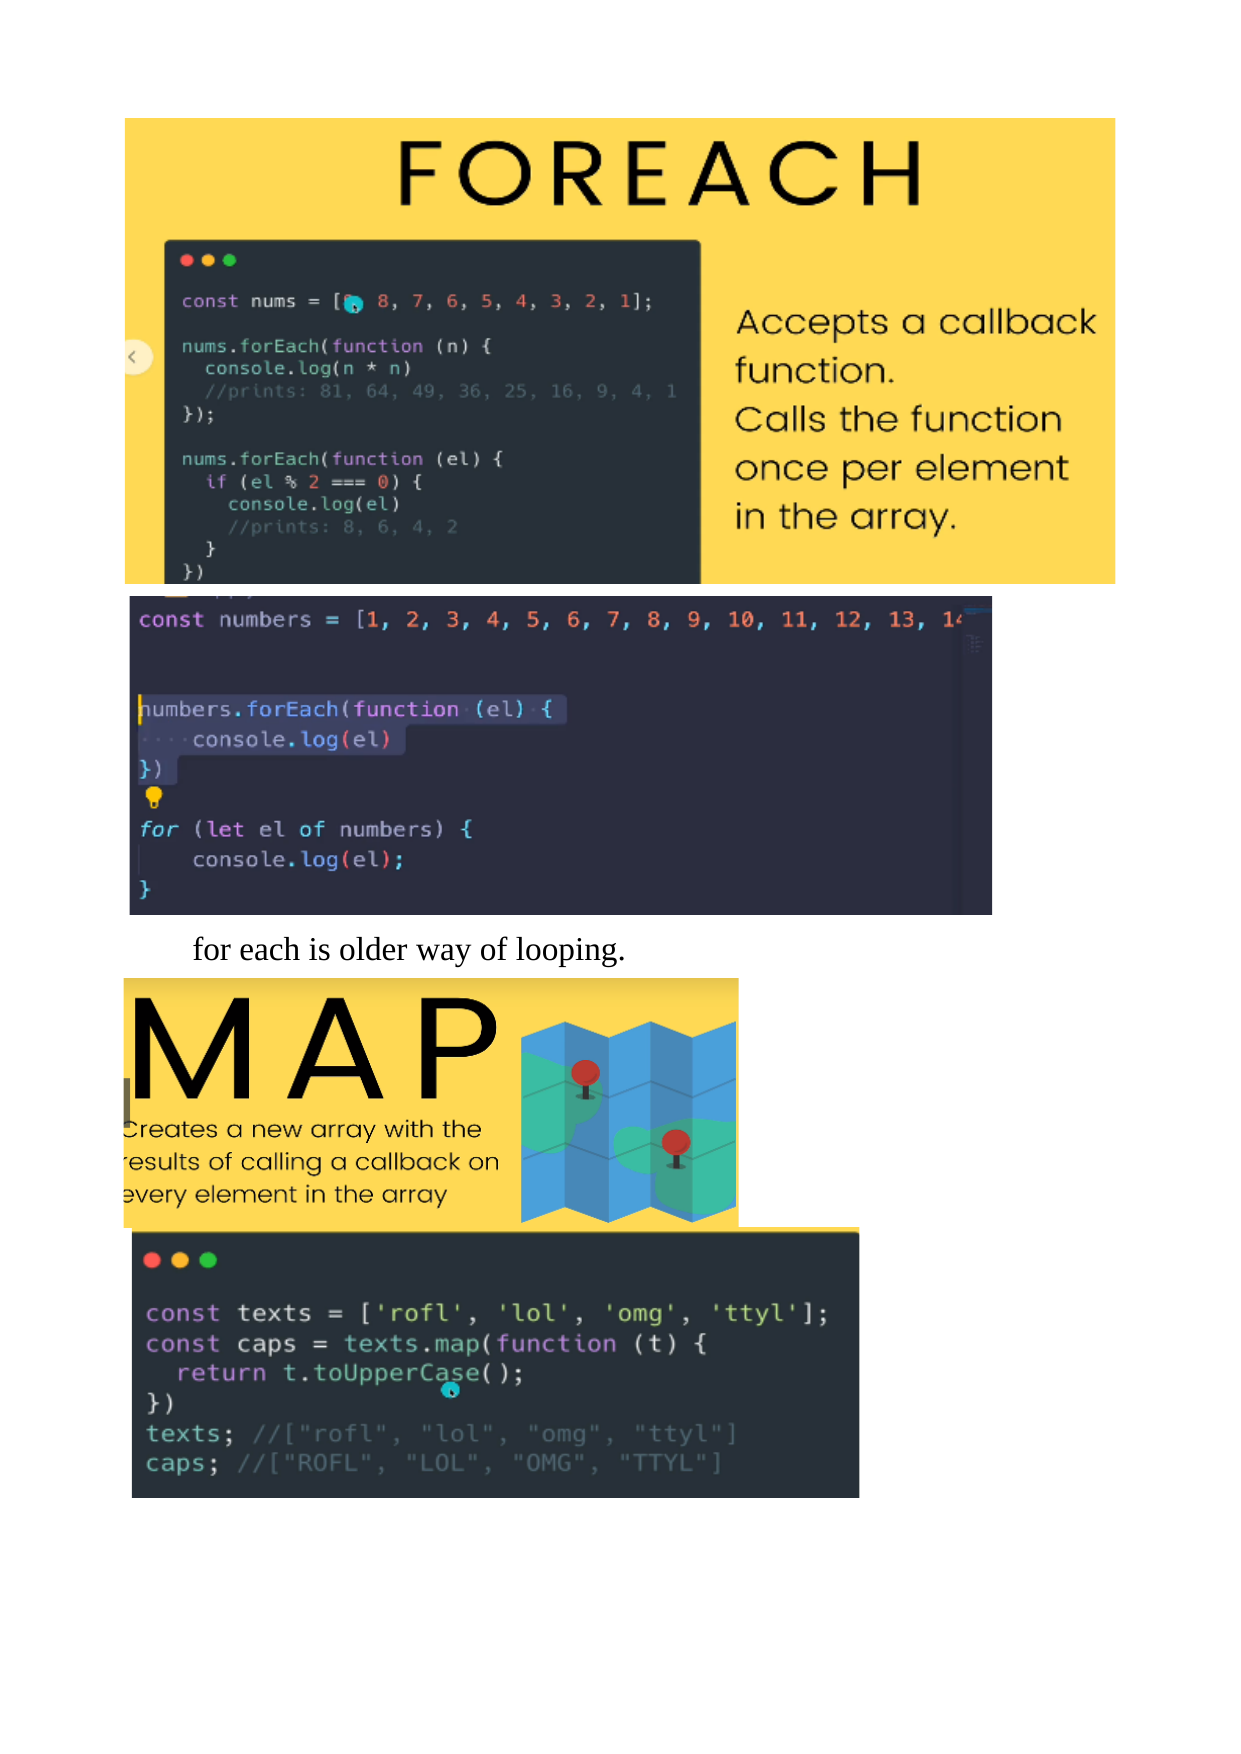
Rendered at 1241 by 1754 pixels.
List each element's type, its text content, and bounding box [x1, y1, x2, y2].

picture [123, 978, 860, 1498]
picture [124, 118, 1116, 584]
text for each is older way of looping. [118, 929, 1122, 967]
picture [129, 596, 993, 915]
